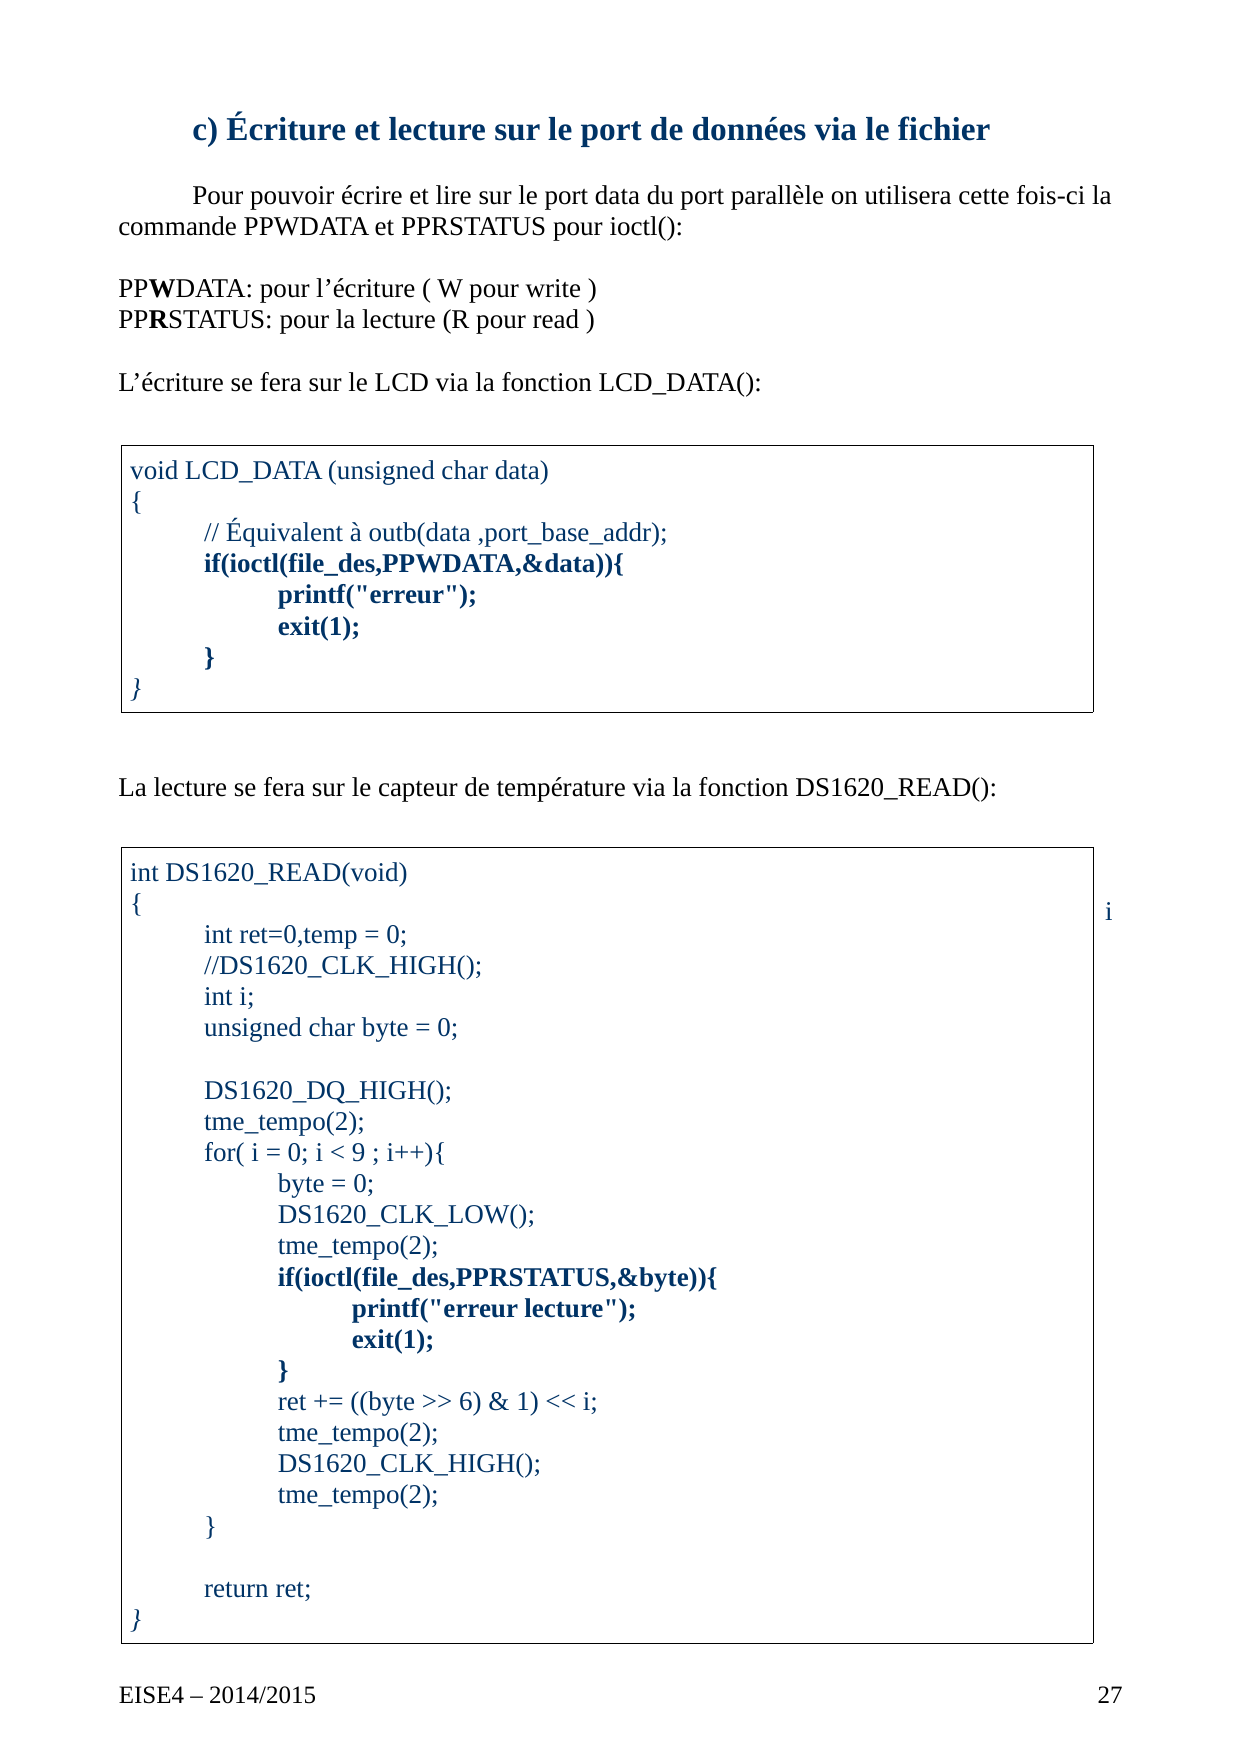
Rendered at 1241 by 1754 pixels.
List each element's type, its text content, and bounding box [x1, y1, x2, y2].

text printf("erreur lecture"); [130, 1292, 1084, 1323]
text tme_tempo(2); [130, 1105, 1084, 1136]
text if(ioctl(file_des,PPWDATA,&data)){ [130, 547, 1084, 579]
text if(ioctl(file_des,PPRSTATUS,&byte)){ [130, 1261, 1084, 1292]
text int i; [130, 980, 1084, 1011]
text DS1620_CLK_HIGH(); [130, 1447, 1084, 1479]
text PPWDATA: pour l’écriture ( W pour write ) [118, 272, 1122, 303]
text i [1094, 895, 1122, 926]
text tme_tempo(2); [130, 1416, 1084, 1447]
text //DS1620_CLK_HIGH(); [130, 949, 1084, 980]
text Pour pouvoir écrire et lire sur le port data du port parallèle on utilisera cette fois-ci la commande PPWDATA et PPRSTATUS pour ioctl(): [118, 179, 1122, 241]
text L’écriture se fera sur le LCD via la fonction LCD_DATA(): [118, 366, 1122, 397]
text } [130, 1354, 1084, 1385]
text printf("erreur"); [130, 579, 1084, 610]
text } [130, 641, 1084, 672]
text } [130, 1510, 1084, 1541]
text exit(1); [130, 1323, 1084, 1354]
text byte = 0; [130, 1167, 1084, 1198]
text // Équivalent à outb(data ,port_base_addr); [130, 516, 1084, 547]
text return ret; [130, 1572, 1084, 1603]
text { [130, 485, 1084, 516]
text void LCD_DATA (unsigned char data) [130, 454, 1084, 485]
text exit(1); [130, 610, 1084, 641]
text tme_tempo(2); [130, 1479, 1084, 1510]
text tme_tempo(2); [130, 1229, 1084, 1261]
text c) Écriture et lecture sur le port de données via le fichier [118, 109, 1122, 148]
text for( i = 0; i < 9 ; i++){ [130, 1136, 1084, 1167]
text { [130, 887, 1084, 918]
text } [130, 672, 1084, 703]
text } [130, 1603, 1084, 1634]
text unsigned char byte = 0; [130, 1011, 1084, 1043]
text La lecture se fera sur le capteur de température via la fonction DS1620_READ(): [118, 771, 1122, 802]
text DS1620_DQ_HIGH(); [130, 1074, 1084, 1105]
text int ret=0,temp = 0; [130, 918, 1084, 949]
text ret += ((byte >> 6) & 1) << i; [130, 1385, 1084, 1416]
text DS1620_CLK_LOW(); [130, 1198, 1084, 1229]
text int DS1620_READ(void) [130, 856, 1084, 887]
text PPRSTATUS: pour la lecture (R pour read ) [118, 303, 1122, 334]
